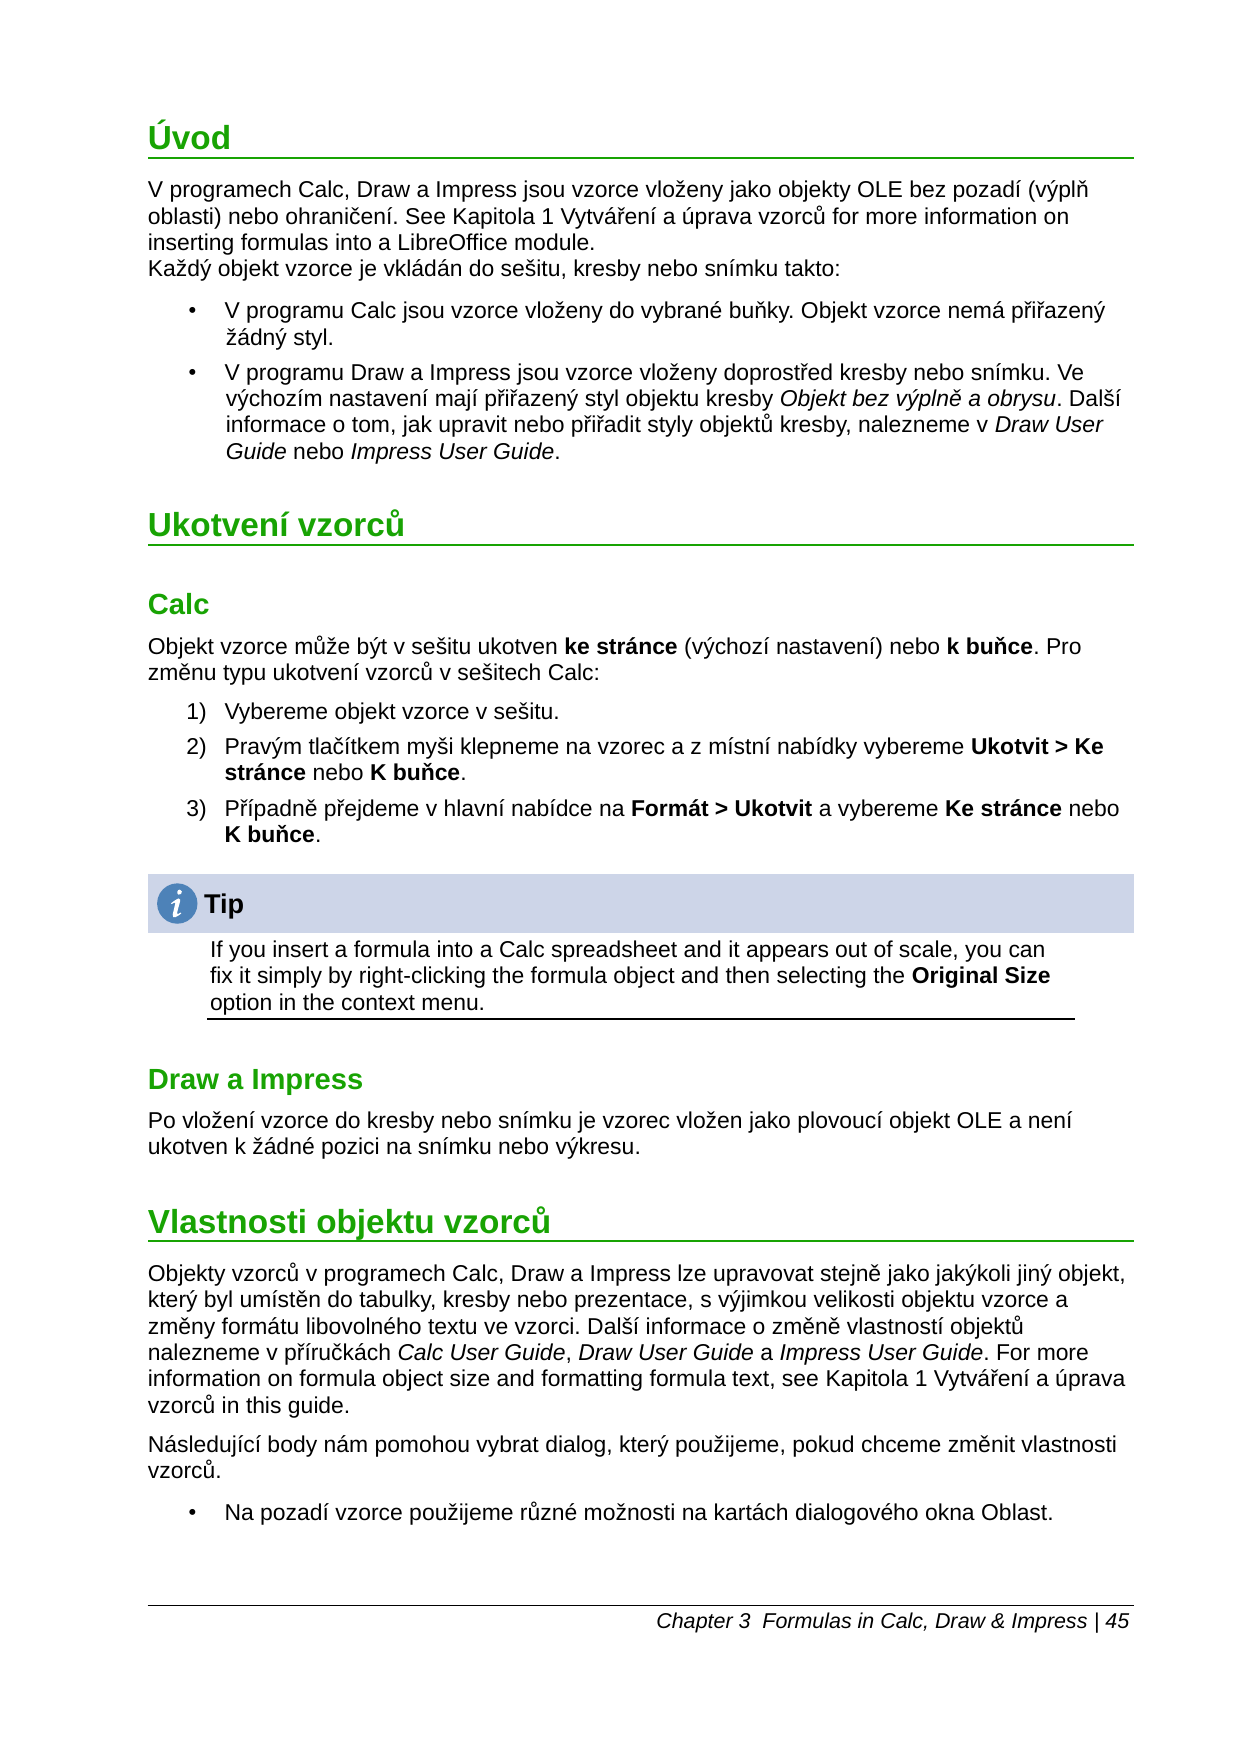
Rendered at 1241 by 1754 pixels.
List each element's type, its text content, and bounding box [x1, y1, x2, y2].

text Po vložení vzorce do kresby nebo snímku je vzorec vložen jako plovoucí objekt OLE a není ukotven k žádné pozici na snímku nebo výkresu. [148, 1107, 1134, 1160]
list V programu Calc jsou vzorce vloženy do vybrané buňky. Objekt vzorce nemá přiřazený žádný styl. [185, 294, 1134, 350]
subtitle Calc [148, 587, 1134, 621]
text Objekt vzorce může být v sešitu ukotven ke stránce (výchozí nastavení) nebo k buňce. Pro změnu typu ukotvení vzorců v sešitech Calc: [148, 633, 1134, 685]
list Vybereme objekt vzorce v sešitu. [207, 698, 1134, 724]
subtitle Vlastnosti objektu vzorců [148, 1202, 1134, 1240]
text Každý objekt vzorce je vkládán do sešitu, kresby nebo snímku takto: [148, 255, 1134, 282]
list Pravým tlačítkem myši klepneme na vzorec a z místní nabídky vybereme Ukotvit > Ke stránce nebo K buňce. [207, 733, 1134, 786]
subtitle Tip [148, 874, 1134, 933]
text V programech Calc, Draw a Impress jsou vzorce vloženy jako objekty OLE bez pozadí (výplň oblasti) nebo ohraničení. See Chapter 1 Creating & Editing Formulas for more information on inserting formulas into a LibreOffice module. [148, 176, 1134, 255]
subtitle Úvod [148, 118, 1134, 157]
list Na pozadí vzorce použijeme různé možnosti na kartách dialogového okna Oblast. [185, 1496, 1134, 1528]
subtitle Ukotvení vzorců [148, 505, 1134, 544]
text Objekty vzorců v programech Calc, Draw a Impress lze upravovat stejně jako jakýkoli jiný objekt, který byl umístěn do tabulky, kresby nebo prezentace, s výjimkou velikosti objektu vzorce a změny formátu libovolného textu ve vzorci. Další informace o změně vlastností objektů nalezneme v příručkách Calc User Guide, Draw User Guide a Impress User Guide. For more information on formula object size and formatting formula text, see Chapter 1 Creating & Editing Formulas in this guide. [148, 1260, 1134, 1418]
list V programu Draw a Impress jsou vzorce vloženy doprostřed kresby nebo snímku. Ve výchozím nastavení mají přiřazený styl objektu kresby Objekt bez výplně a obrysu. Další informace o tom, jak upravit nebo přiřadit styly objektů kresby, nalezneme v Draw User Guide nebo Impress User Guide. [185, 356, 1134, 467]
subtitle Draw a Impress [148, 1062, 1134, 1095]
text Následující body nám pomohou vybrat dialog, který použijeme, pokud chceme změnit vlastnosti vzorců. [148, 1431, 1134, 1483]
list Případně přejdeme v hlavní nabídce na Formát > Ukotvit a vybereme Ke stránce nebo K buňce. [207, 794, 1134, 847]
text If you insert a formula into a Calc spreadsheet and it appears out of scale, you can fix it simply by right-clicking the formula object and then selecting the Original Size option in the context menu. [207, 933, 1075, 1018]
